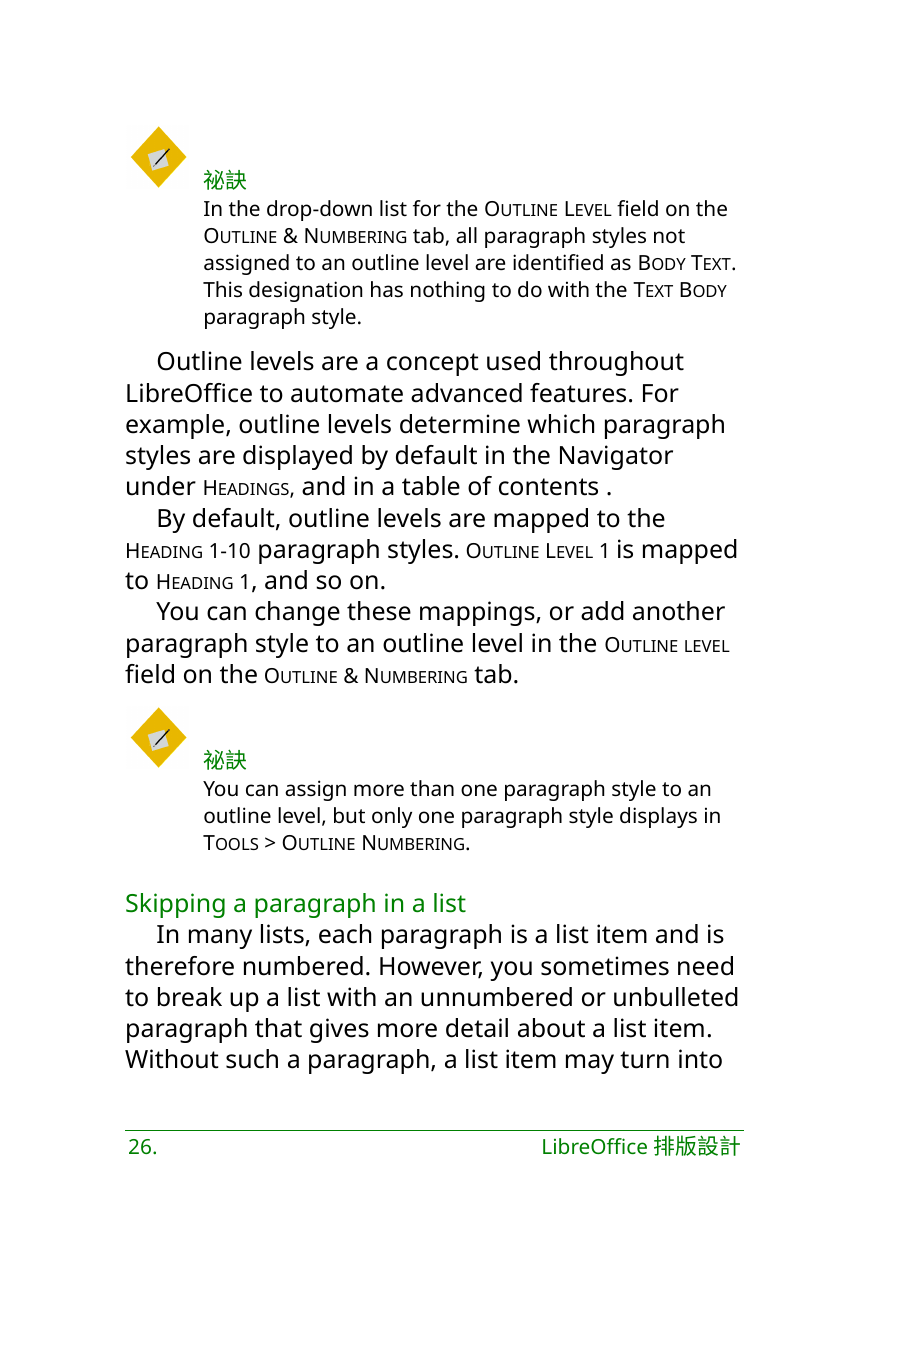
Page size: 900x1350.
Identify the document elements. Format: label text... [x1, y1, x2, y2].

list 祕訣 [125, 705, 744, 775]
text Outline levels are a concept used throughout LibreOffice to automate advanced features. For example, outline levels determine which paragraph styles are displayed by default in the Navigator under Headings, and in a table of contents . [125, 346, 744, 502]
text In the drop-down list for the Outline Level field on the Outline & Numbering tab, all paragraph styles not assigned to an outline level are identified as Body Text. This designation has nothing to do with the Text Body paragraph style. [203, 195, 744, 330]
list 祕訣 [125, 125, 744, 195]
picture [126, 706, 189, 769]
text In many lists, each paragraph is a list item and is therefore numbered. However, you sometimes need to break up a list with an unnumbered or unbulleted paragraph that gives more detail about a list item. Without such a paragraph, a list item may turn into [125, 919, 744, 1075]
subtitle Skipping a paragraph in a list [125, 887, 744, 919]
text You can change these mappings, or add another paragraph style to an outline level in the Outline level field on the Outline & Numbering tab. [125, 596, 744, 689]
picture [126, 125, 189, 189]
text You can assign more than one paragraph style to an outline level, but only one paragraph style displays in Tools > Outline Numbering. [203, 775, 744, 856]
text By default, outline levels are mapped to the Heading 1-10 paragraph styles. Outline Level 1 is mapped to Heading 1, and so on. [125, 502, 744, 596]
